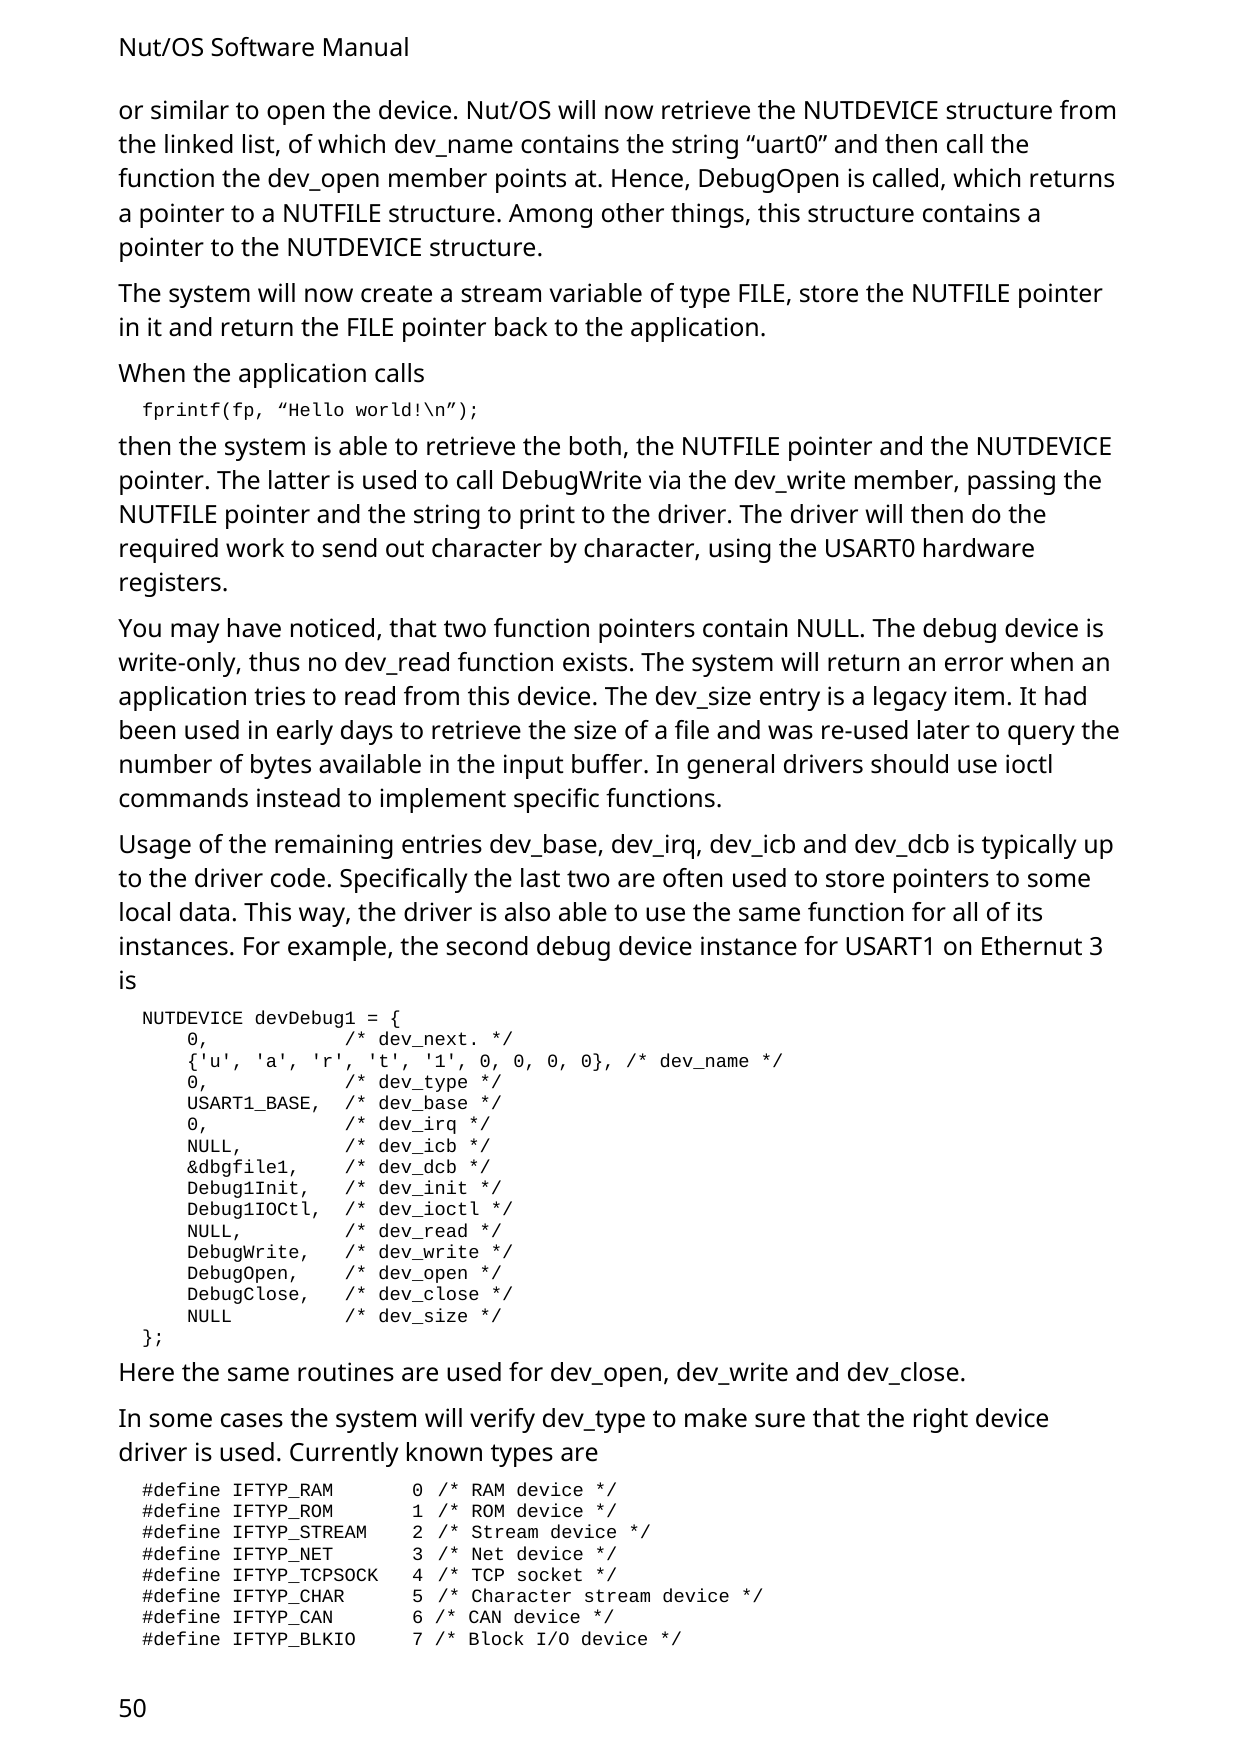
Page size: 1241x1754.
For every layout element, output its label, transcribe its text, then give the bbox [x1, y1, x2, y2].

text DebugWrite, /* dev_write */ [142, 1243, 1122, 1264]
text {'u', 'a', 'r', 't', '1', 0, 0, 0, 0}, /* dev_name */ [142, 1051, 1122, 1073]
text DebugOpen, /* dev_open */ [142, 1264, 1122, 1285]
text #define IFTYP_CAN 6 /* CAN device */ [142, 1608, 1122, 1629]
text #define IFTYP_RAM 0 /* RAM device */ [142, 1481, 1122, 1502]
text #define IFTYP_NET 3 /* Net device */ [142, 1544, 1122, 1566]
text NULL /* dev_size */ [142, 1306, 1122, 1328]
text }; [142, 1328, 1122, 1349]
text Here the same routines are used for dev_open, dev_write and dev_close. [118, 1355, 1122, 1389]
text NULL, /* dev_icb */ [142, 1136, 1122, 1158]
text 0, /* dev_next. */ [142, 1030, 1122, 1051]
text 0, /* dev_irq */ [142, 1115, 1122, 1136]
text USART1_BASE, /* dev_base */ [142, 1094, 1122, 1115]
text &dbgfile1, /* dev_dcb */ [142, 1158, 1122, 1179]
text NUTDEVICE devDebug1 = { [142, 1009, 1122, 1030]
text 0, /* dev_type */ [142, 1073, 1122, 1094]
text Debug1Init, /* dev_init */ [142, 1179, 1122, 1200]
text Usage of the remaining entries dev_base, dev_irq, dev_icb and dev_dcb is typically up to the driver code. Specifically the last two are often used to store pointers to some local data. This way, the driver is also able to use the same function for all of its instances. For example, the second debug device instance for USART1 on Ethernut 3 is [118, 827, 1122, 997]
text When the application calls [118, 355, 1122, 389]
text DebugClose, /* dev_close */ [142, 1285, 1122, 1306]
text #define IFTYP_CHAR 5 /* Character stream device */ [142, 1587, 1122, 1608]
text #define IFTYP_BLKIO 7 /* Block I/O device */ [142, 1629, 1122, 1651]
text #define IFTYP_STREAM 2 /* Stream device */ [142, 1523, 1122, 1544]
text #define IFTYP_ROM 1 /* ROM device */ [142, 1502, 1122, 1523]
text fprintf(fp, “Hello world!\n”); [142, 401, 1122, 422]
text then the system is able to retrieve the both, the NUTFILE pointer and the NUTDEVICE pointer. The latter is used to call DebugWrite via the dev_write member, passing the NUTFILE pointer and the string to print to the driver. The driver will then do the required work to send out character by character, using the USART0 hardware registers. [118, 428, 1122, 599]
text You may have noticed, that two function pointers contain NULL. The debug device is write-only, thus no dev_read function exists. The system will return an error when an application tries to read from this device. The dev_size entry is a legacy item. It had been used in early days to retrieve the size of a file and was re-used later to query the number of bytes available in the input buffer. In general drivers should use ioctl commands instead to implement specific functions. [118, 611, 1122, 815]
text Debug1IOCtl, /* dev_ioctl */ [142, 1200, 1122, 1221]
text #define IFTYP_TCPSOCK 4 /* TCP socket */ [142, 1566, 1122, 1587]
text or similar to open the device. Nut/OS will now retrieve the NUTDEVICE structure from the linked list, of which dev_name contains the string “uart0” and then call the function the dev_open member points at. Hence, DebugOpen is called, which returns a pointer to a NUTFILE structure. Among other things, this structure contains a pointer to the NUTDEVICE structure. [118, 93, 1122, 263]
text In some cases the system will verify dev_type to make sure that the right device driver is used. Currently known types are [118, 1401, 1122, 1469]
text NULL, /* dev_read */ [142, 1221, 1122, 1243]
text The system will now create a stream variable of type FILE, store the NUTFILE pointer in it and return the FILE pointer back to the application. [118, 275, 1122, 343]
